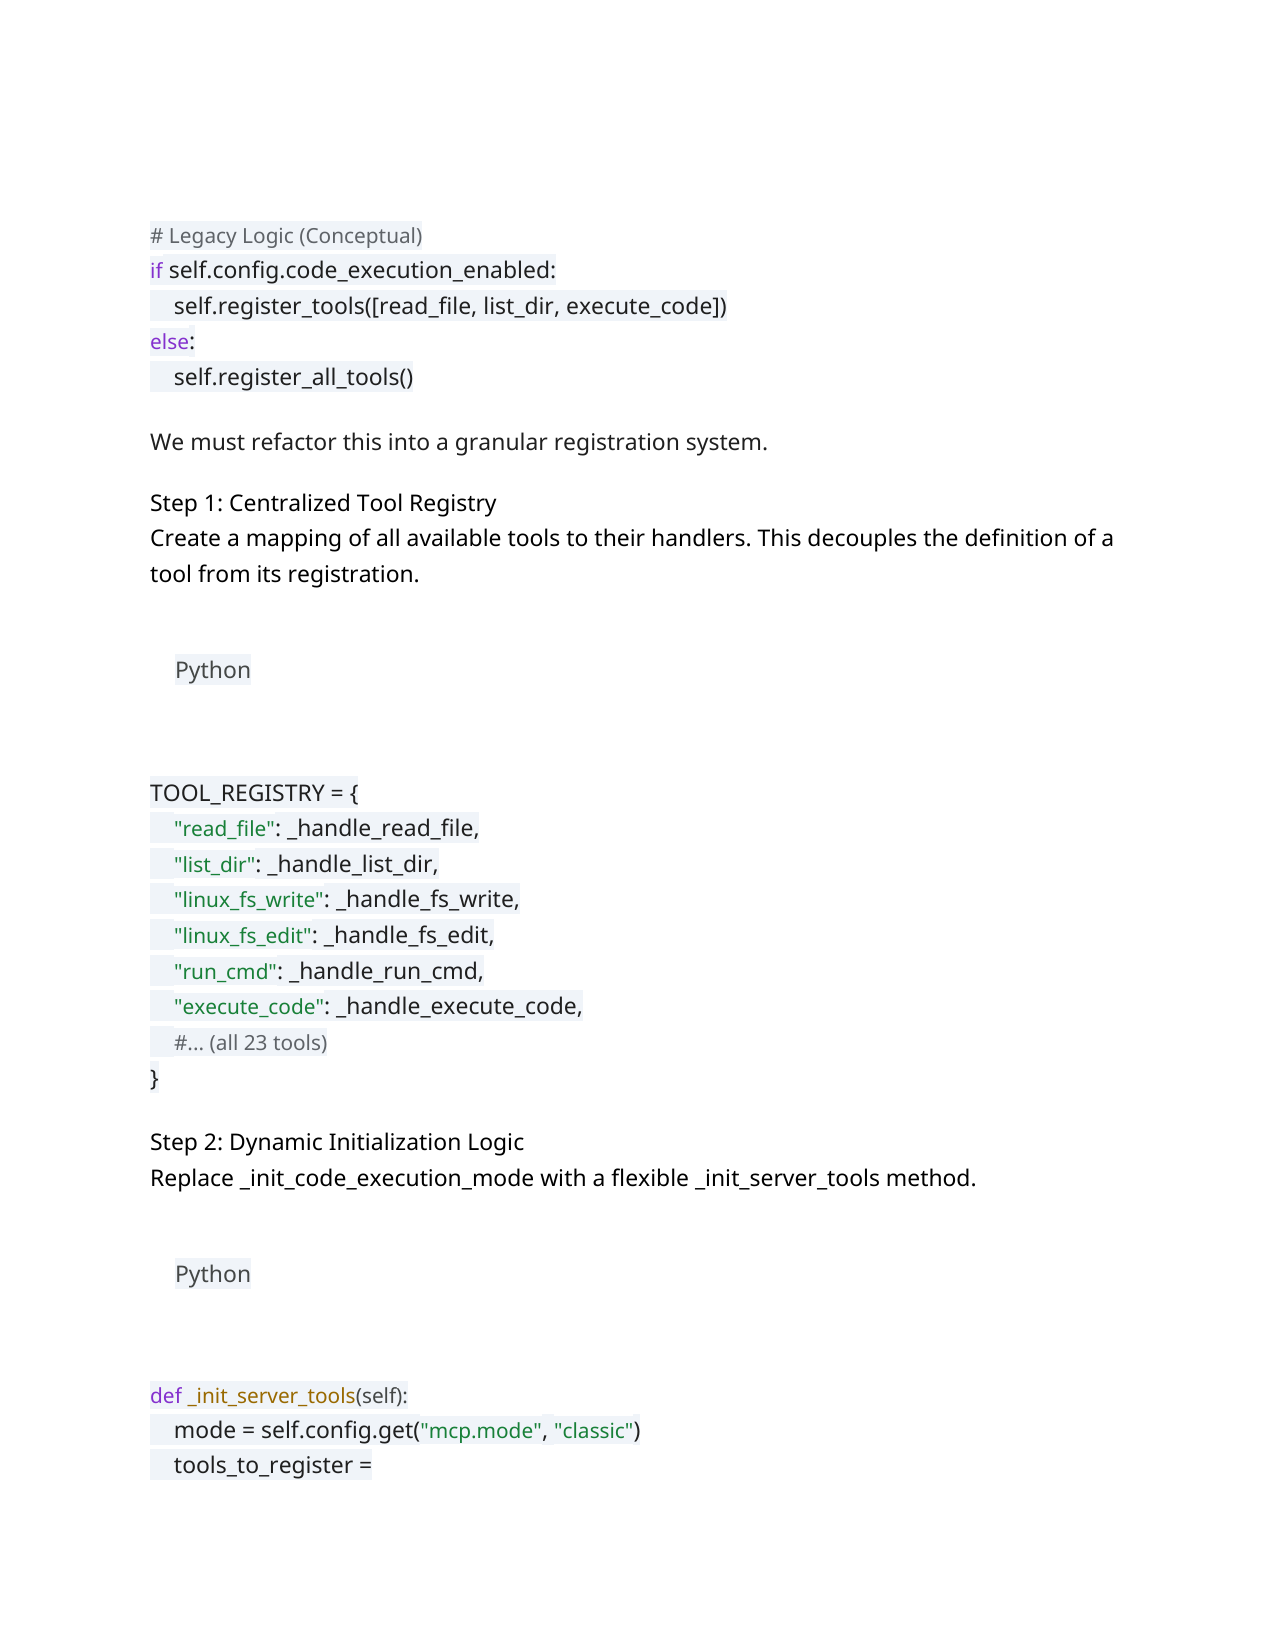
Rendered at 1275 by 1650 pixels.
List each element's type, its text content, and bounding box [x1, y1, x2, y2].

text # Legacy Logic (Conceptual) if self.config.code_execution_enabled: self.register_tools([read_file, list_dir, execute_code]) else: self.register_all_tools() [150, 221, 1125, 422]
text Replace _init_code_execution_mode with a flexible _init_server_tools method. [150, 1162, 1125, 1193]
text Step 2: Dynamic Initialization Logic [150, 1126, 1125, 1158]
text Create a mapping of all available tools to their handlers. This decouples the definition of a tool from its registration. [150, 522, 1125, 589]
text We must refactor this into a granular registration system. [150, 426, 1125, 457]
text TOOL_REGISTRY = { "read_file": _handle_read_file, "list_dir": _handle_list_dir, "linux_fs_write": _handle_fs_write, "linux_fs_edit": _handle_fs_edit, "run_cmd": _handle_run_cmd, "execute_code": _handle_execute_code, #... (all 23 tools) } [150, 776, 1125, 1123]
text Python [175, 1258, 1112, 1289]
text Python [175, 654, 1112, 685]
text def _init_server_tools(self): mode = self.config.get("mcp.mode", "classic") tools_to_register = [150, 1381, 1125, 1480]
text Step 1: Centralized Tool Registry [150, 486, 1125, 518]
